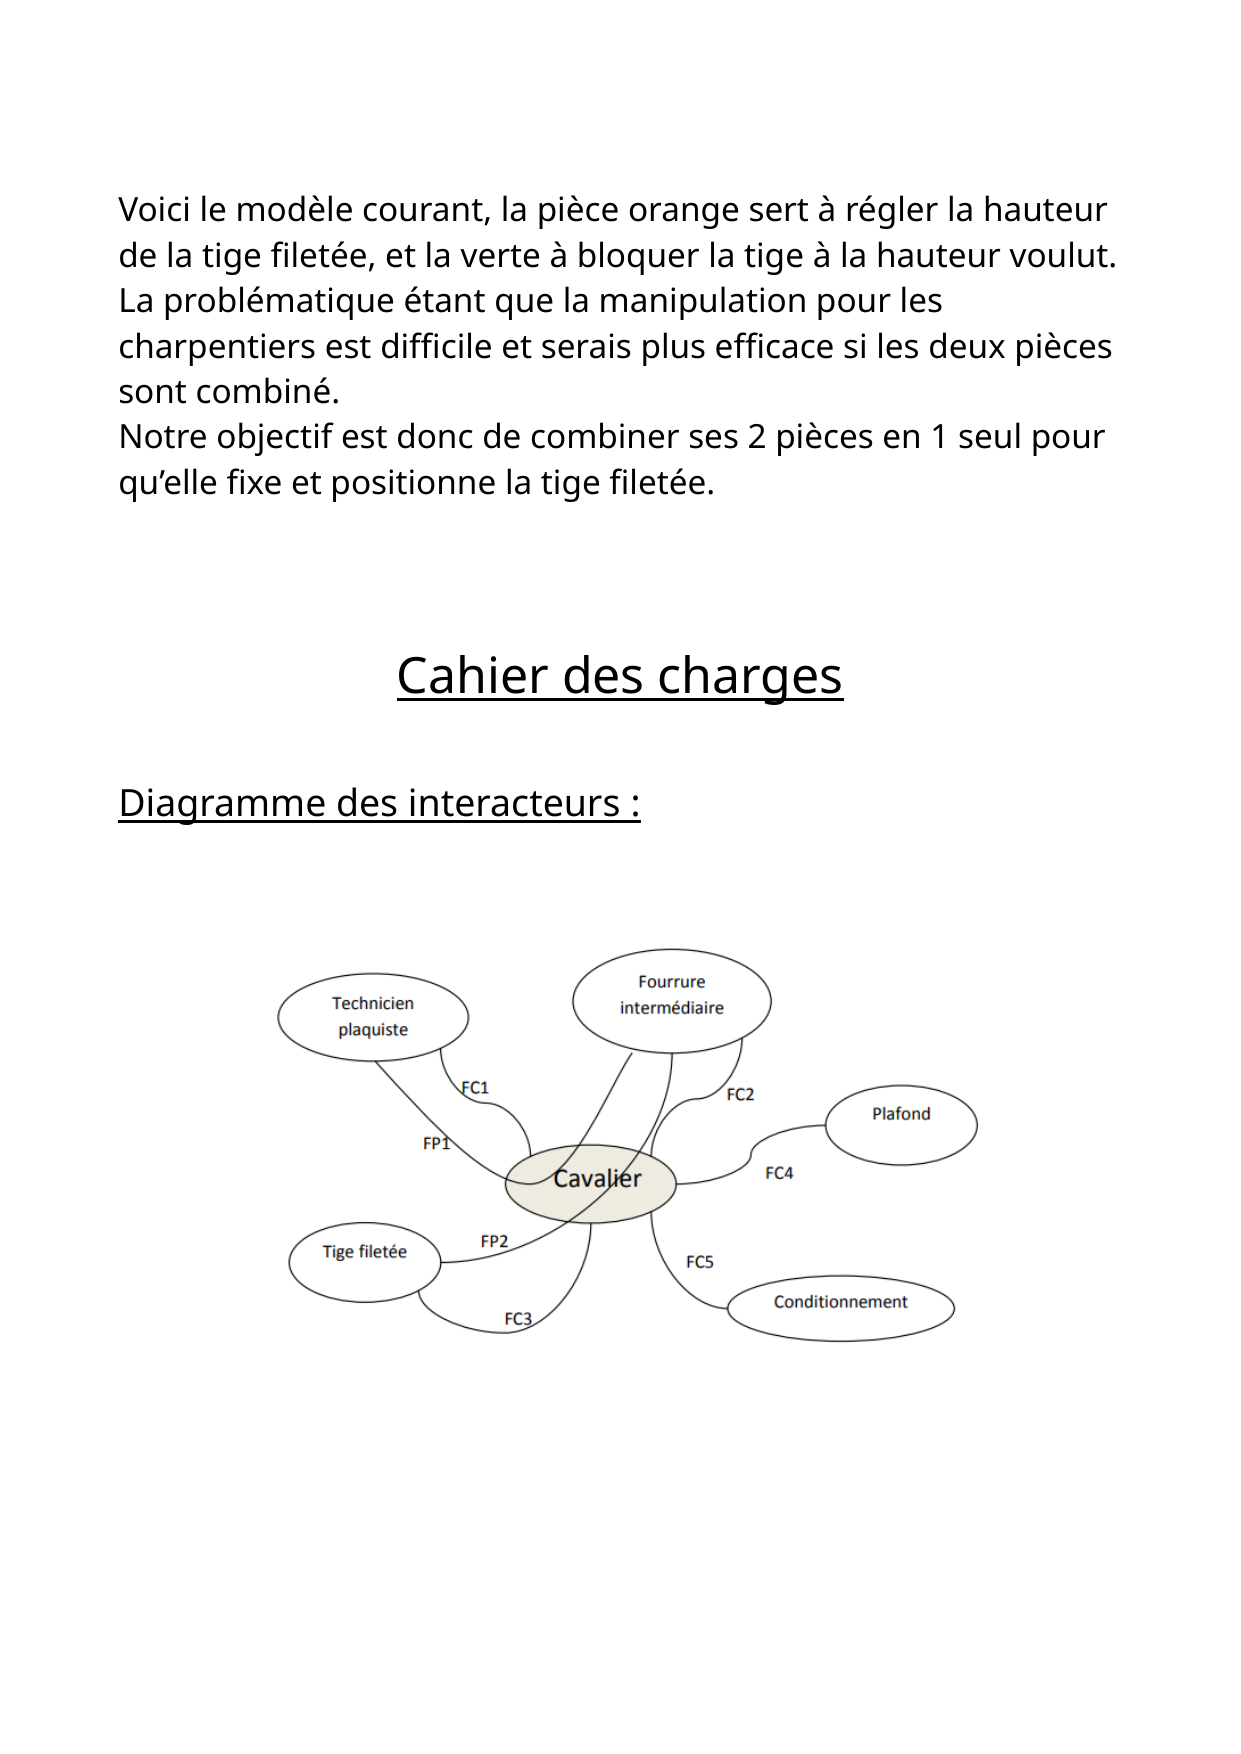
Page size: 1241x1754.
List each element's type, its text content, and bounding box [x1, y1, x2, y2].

text Voici le modèle courant, la pièce orange sert à régler la hauteur de la tige filetée, et la verte à bloquer la tige à la hauteur voulut. [118, 186, 1122, 277]
text La problématique étant que la manipulation pour les charpentiers est difficile et serais plus efficace si les deux pièces sont combiné. [118, 277, 1122, 413]
text Cahier des charges [118, 640, 1122, 708]
text Diagramme des interacteurs : [118, 777, 1122, 828]
text Notre objectif est donc de combiner ses 2 pièces en 1 seul pour qu’elle fixe et positionne la tige filetée. [118, 413, 1122, 504]
picture [225, 927, 1011, 1368]
